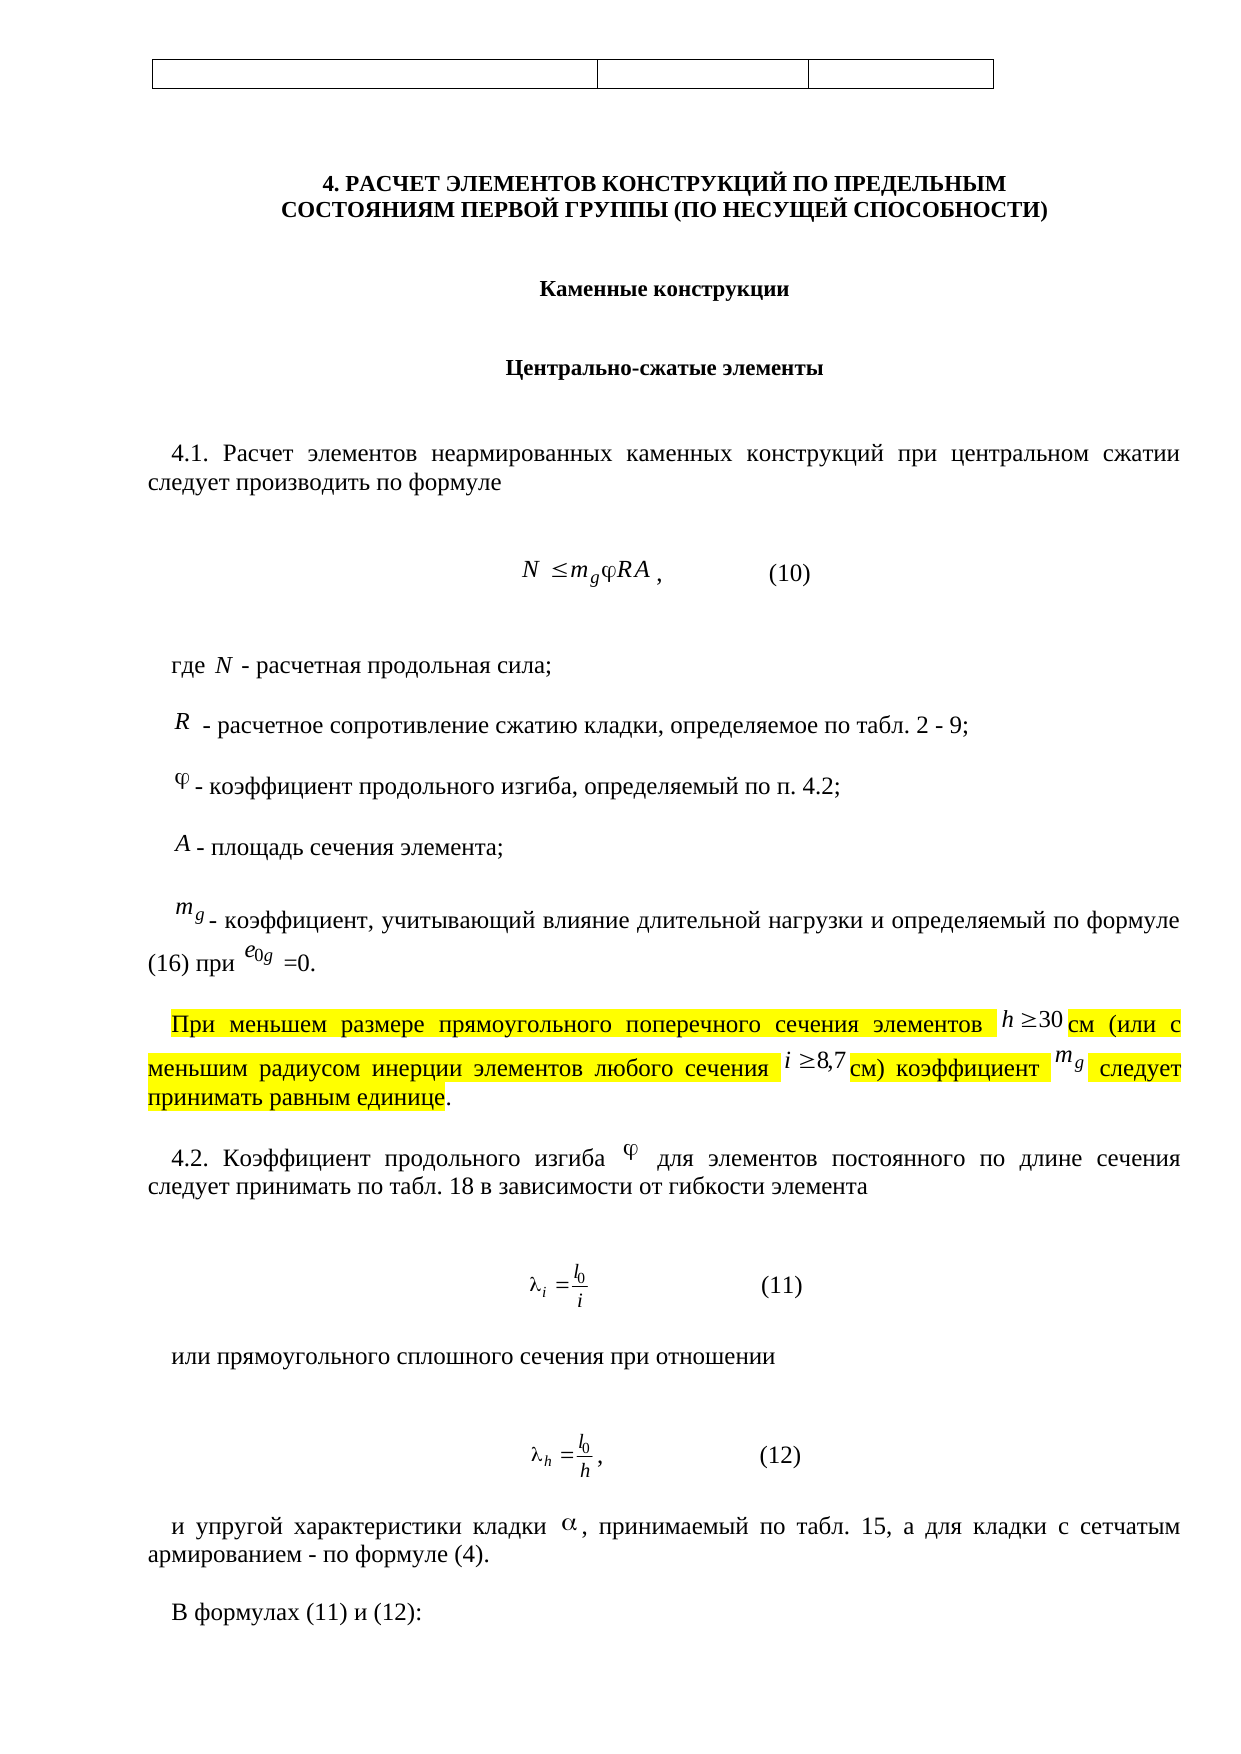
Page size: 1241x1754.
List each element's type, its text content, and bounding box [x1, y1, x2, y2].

text где - расчетная продольная сила; [148, 650, 1181, 678]
subtitle Каменные конструкции [148, 275, 1181, 302]
table_cell [598, 60, 808, 88]
text 4.2. Коэффициент продольного изгиба для элементов постоянного по длине сечения следует принимать по табл. 18 в зависимости от гибкости элемента [148, 1139, 1181, 1200]
text - площадь сечения элемента; [148, 829, 1181, 861]
text 4.1. Расчет элементов неармированных каменных конструкций при центральном сжатии следует производить по формуле [148, 438, 1181, 496]
text , (10) [148, 553, 1181, 592]
text или прямоугольного сплошного сечения при отношении [148, 1341, 1181, 1370]
subtitle Центрально-сжатые элементы [148, 354, 1181, 381]
text - коэффициент продольного изгиба, определяемый по п. 4.2; [148, 768, 1181, 800]
table_cell [153, 60, 597, 88]
text - коэффициент, учитывающий влияние длительной нагрузки и определяемый по формуле (16) при =0. [148, 889, 1181, 977]
text (11) [148, 1258, 1181, 1312]
subtitle СОСТОЯНИЯМ ПЕРВОЙ ГРУППЫ (ПО НЕСУЩЕЙ СПОСОБНОСТИ) [148, 196, 1181, 222]
table_cell [809, 60, 993, 88]
subtitle 4. РАСЧЕТ ЭЛЕМЕНТОВ КОНСТРУКЦИЙ ПО ПРЕДЕЛЬНЫМ [148, 170, 1181, 196]
text и упругой характеристики кладки , принимаемый по табл. 15, а для кладки с сетчатым армированием - по формуле (4). [148, 1511, 1181, 1568]
text - расчетное сопротивление сжатию кладки, определяемое по табл. 2 - 9; [148, 707, 1181, 739]
text , (12) [148, 1427, 1181, 1482]
text В формулах (11) и (12): [148, 1597, 1181, 1626]
text При меньшем размере прямоугольного поперечного сечения элементов см (или с меньшим радиусом инерции элементов любого сечения см) коэффициент следует принимать равным единице. [148, 1006, 1181, 1111]
